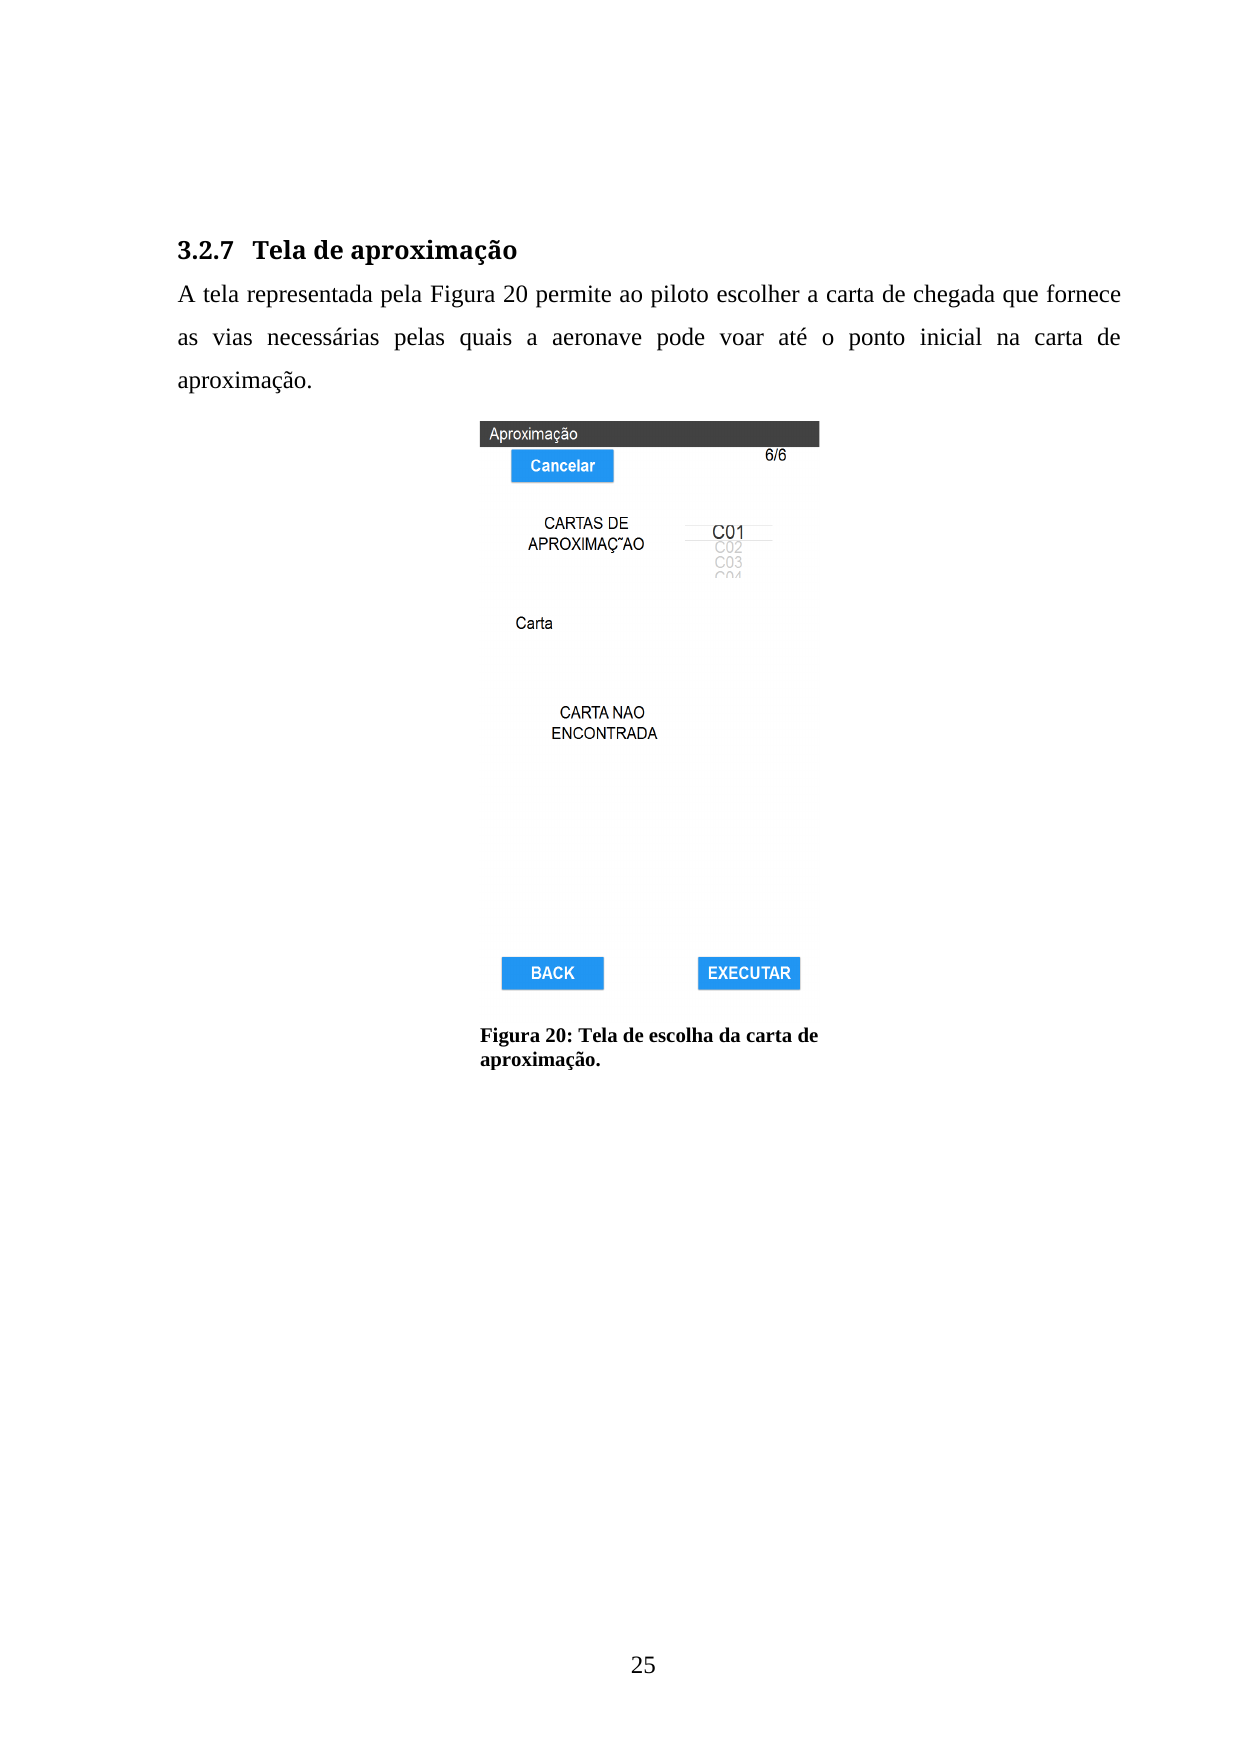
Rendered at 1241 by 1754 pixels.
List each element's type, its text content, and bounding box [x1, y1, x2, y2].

picture [479, 421, 820, 1023]
subtitle Tela de aproximação [177, 233, 1122, 267]
text Figura 20: Tela de escolha da carta de aproximação. [480, 1023, 819, 1070]
text A tela representada pela Figura 20 permite ao piloto escolher a carta de chegada que fornece as vias necessárias pelas quais a aeronave pode voar até o ponto inicial na carta de aproximação. [177, 279, 1122, 394]
